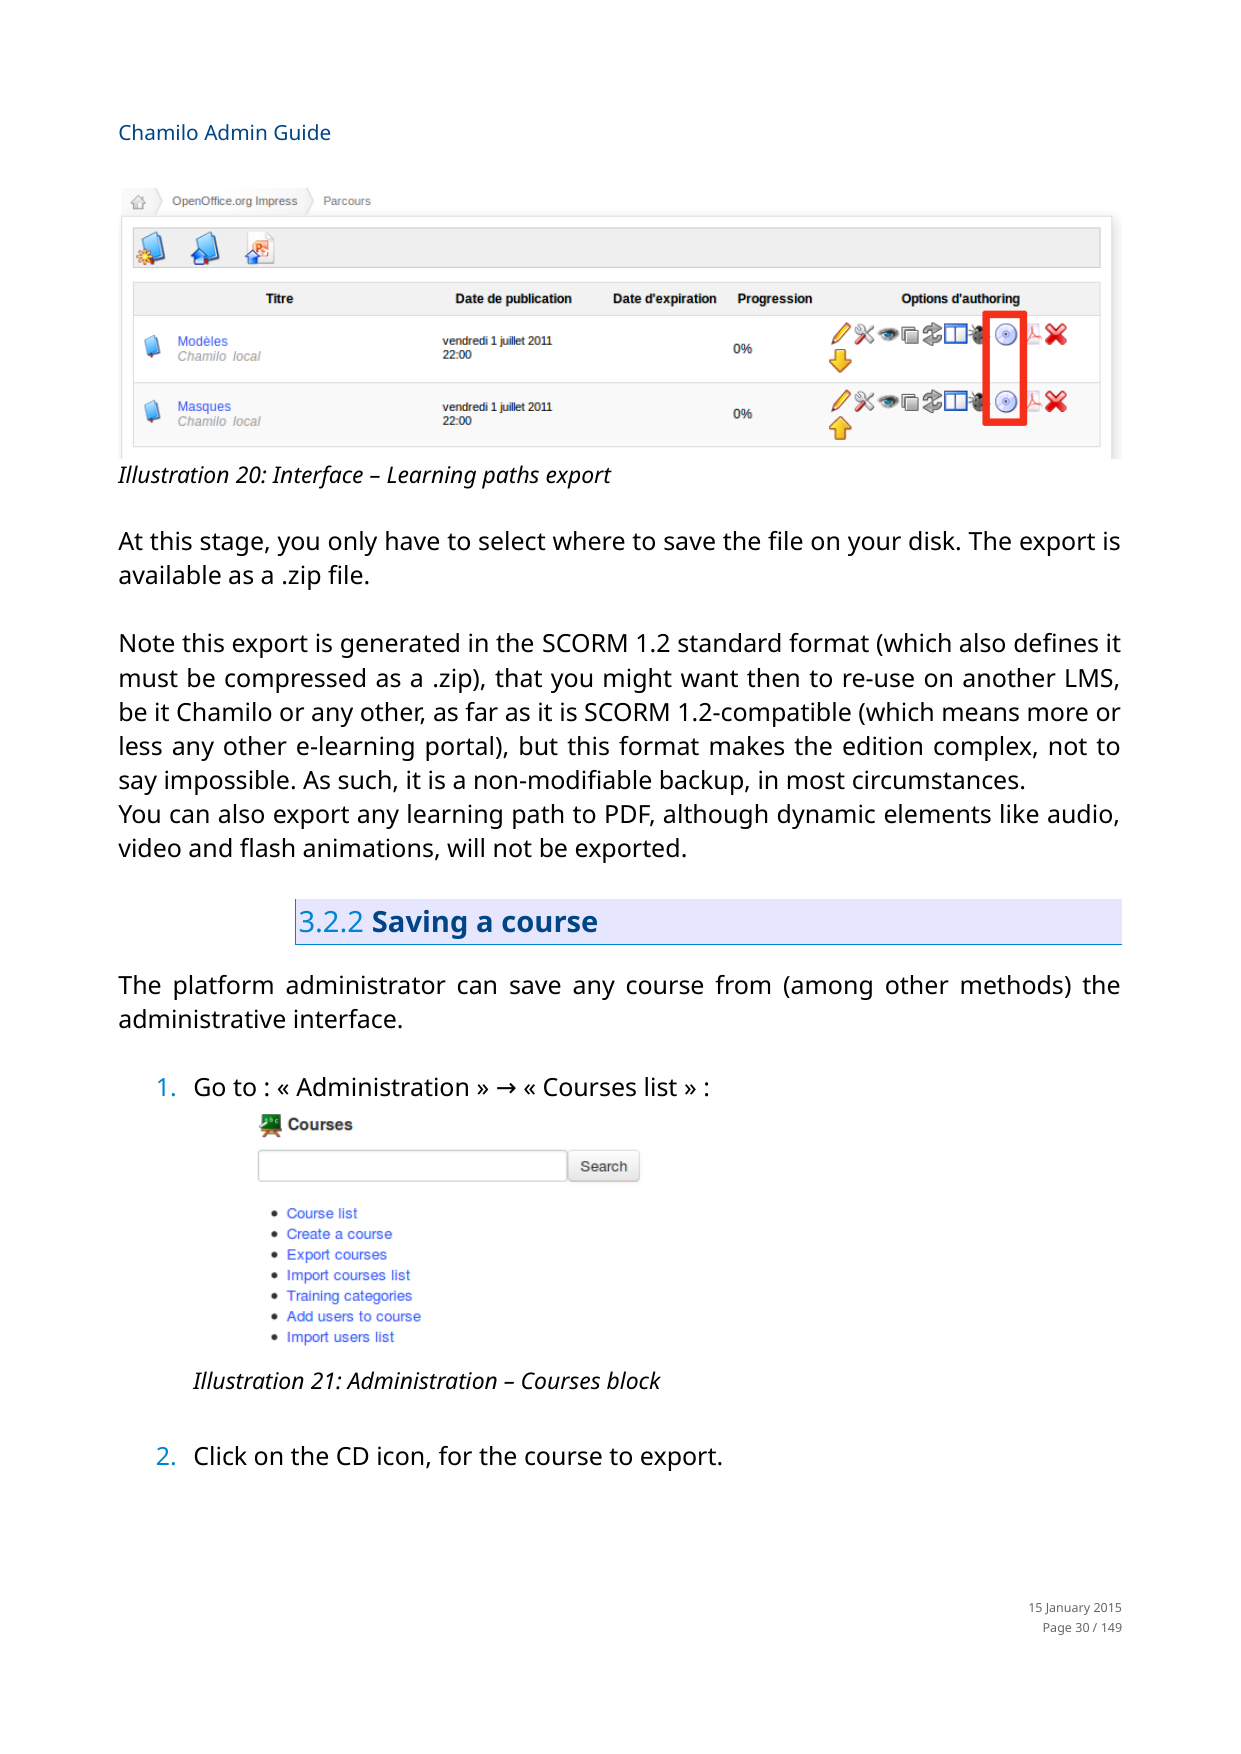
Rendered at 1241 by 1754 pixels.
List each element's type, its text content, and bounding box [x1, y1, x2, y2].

text At this stage, you only have to select where to save the file on your disk. The export is available as a .zip file. [118, 524, 1122, 592]
list Go to : « Administration » → « Courses list » : [156, 1070, 1122, 1104]
picture [118, 188, 1123, 459]
subtitle Saving a course [296, 899, 1122, 944]
text You can also export any learning path to PDF, although dynamic elements like audio, video and flash animations, will not be exported. [118, 796, 1122, 864]
text Illustration 20: Interface – Learning paths export [118, 459, 1122, 490]
text Illustration 21: Administration – Courses block [193, 1117, 721, 1396]
text The platform administrator can save any course from (among other methods) the administrative interface. [118, 968, 1122, 1036]
list Click on the CD icon, for the course to export. [156, 1439, 1122, 1473]
picture [243, 1104, 670, 1365]
text Note this export is generated in the SCORM 1.2 standard format (which also defines it must be compressed as a .zip), that you might want then to re-use on another LMS, be it Chamilo or any other, as far as it is SCORM 1.2-compatible (which means more or less any other e-learning portal), but this format makes the edition complex, not to say impossible. As such, it is a non-modifiable backup, in most circumstances. [118, 626, 1122, 796]
